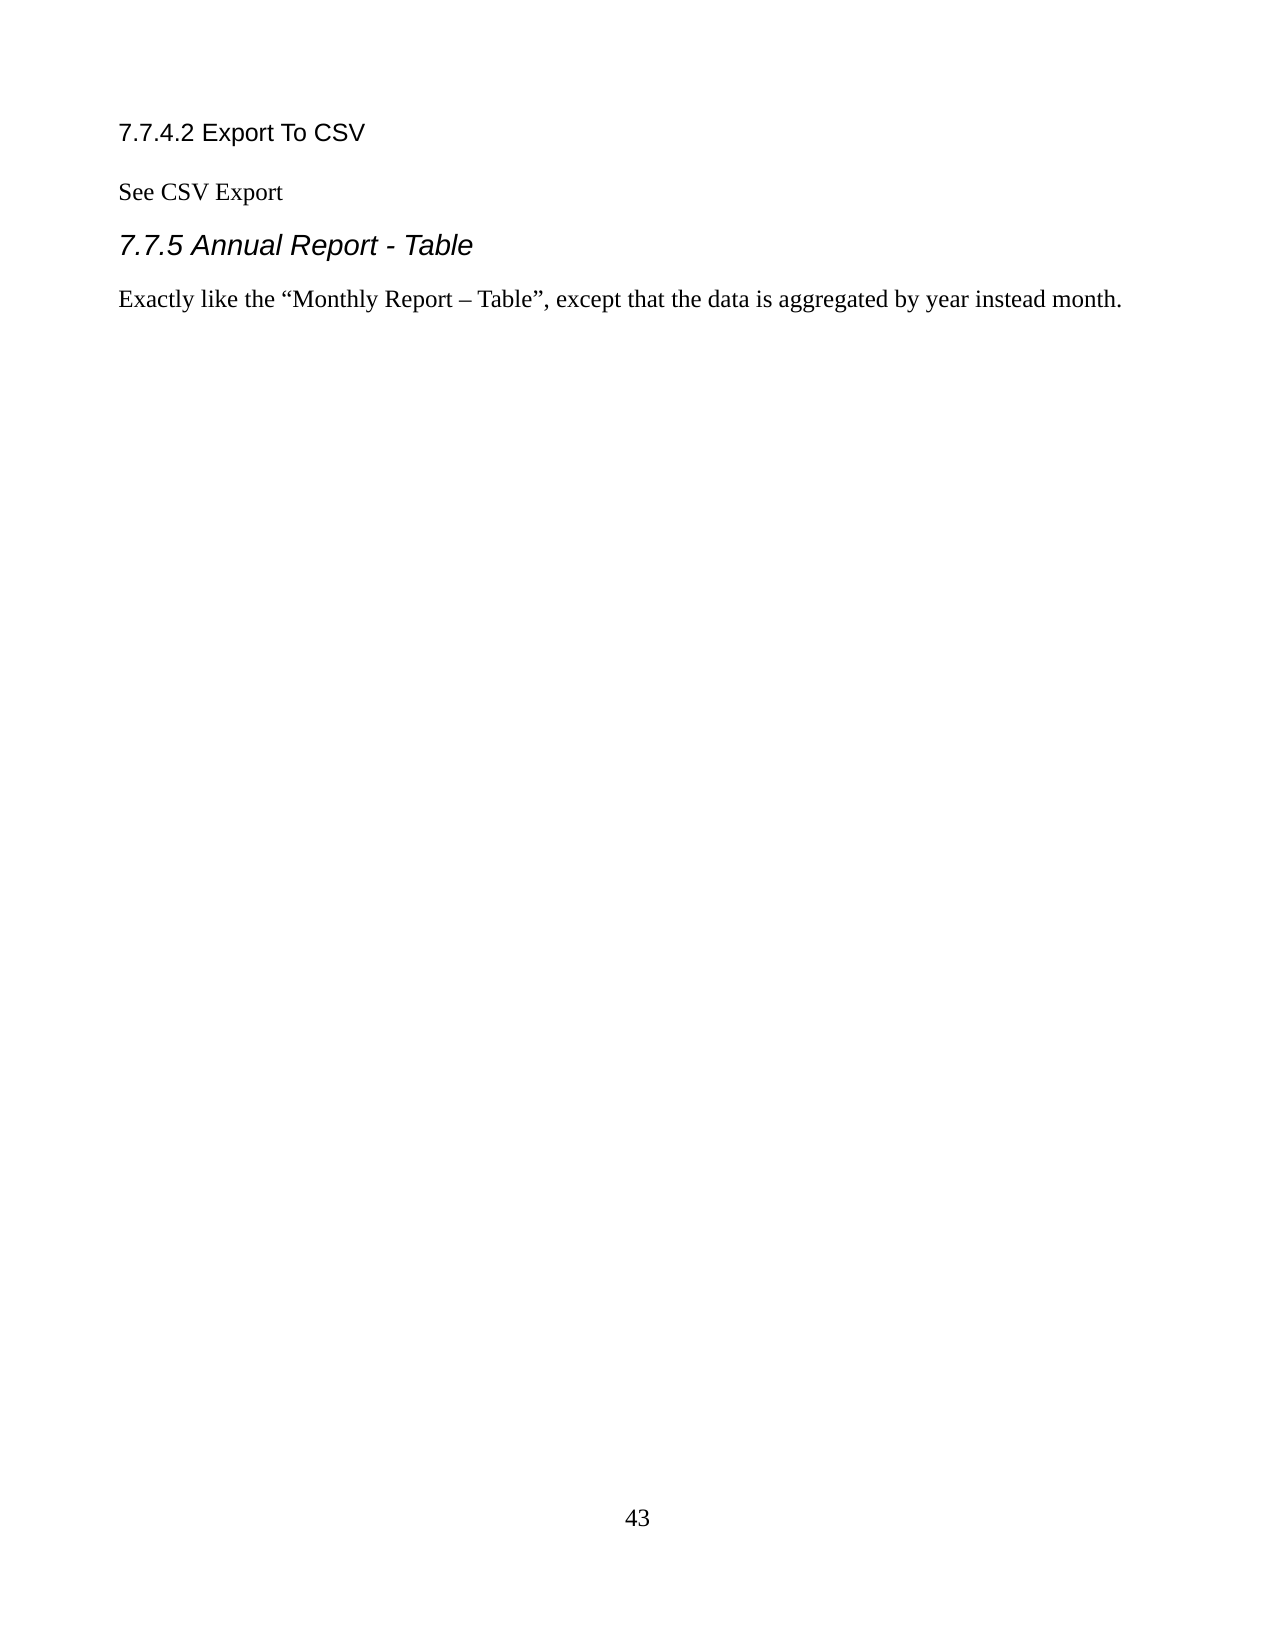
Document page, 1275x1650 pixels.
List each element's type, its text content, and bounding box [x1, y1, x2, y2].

text Exactly like the “Monthly Report – Table”, except that the data is aggregated by year instead month. [118, 284, 1157, 313]
subtitle Export To CSV [118, 118, 1157, 147]
subtitle Annual Report - Table [118, 228, 1157, 262]
text See CSV Export [118, 177, 1157, 206]
